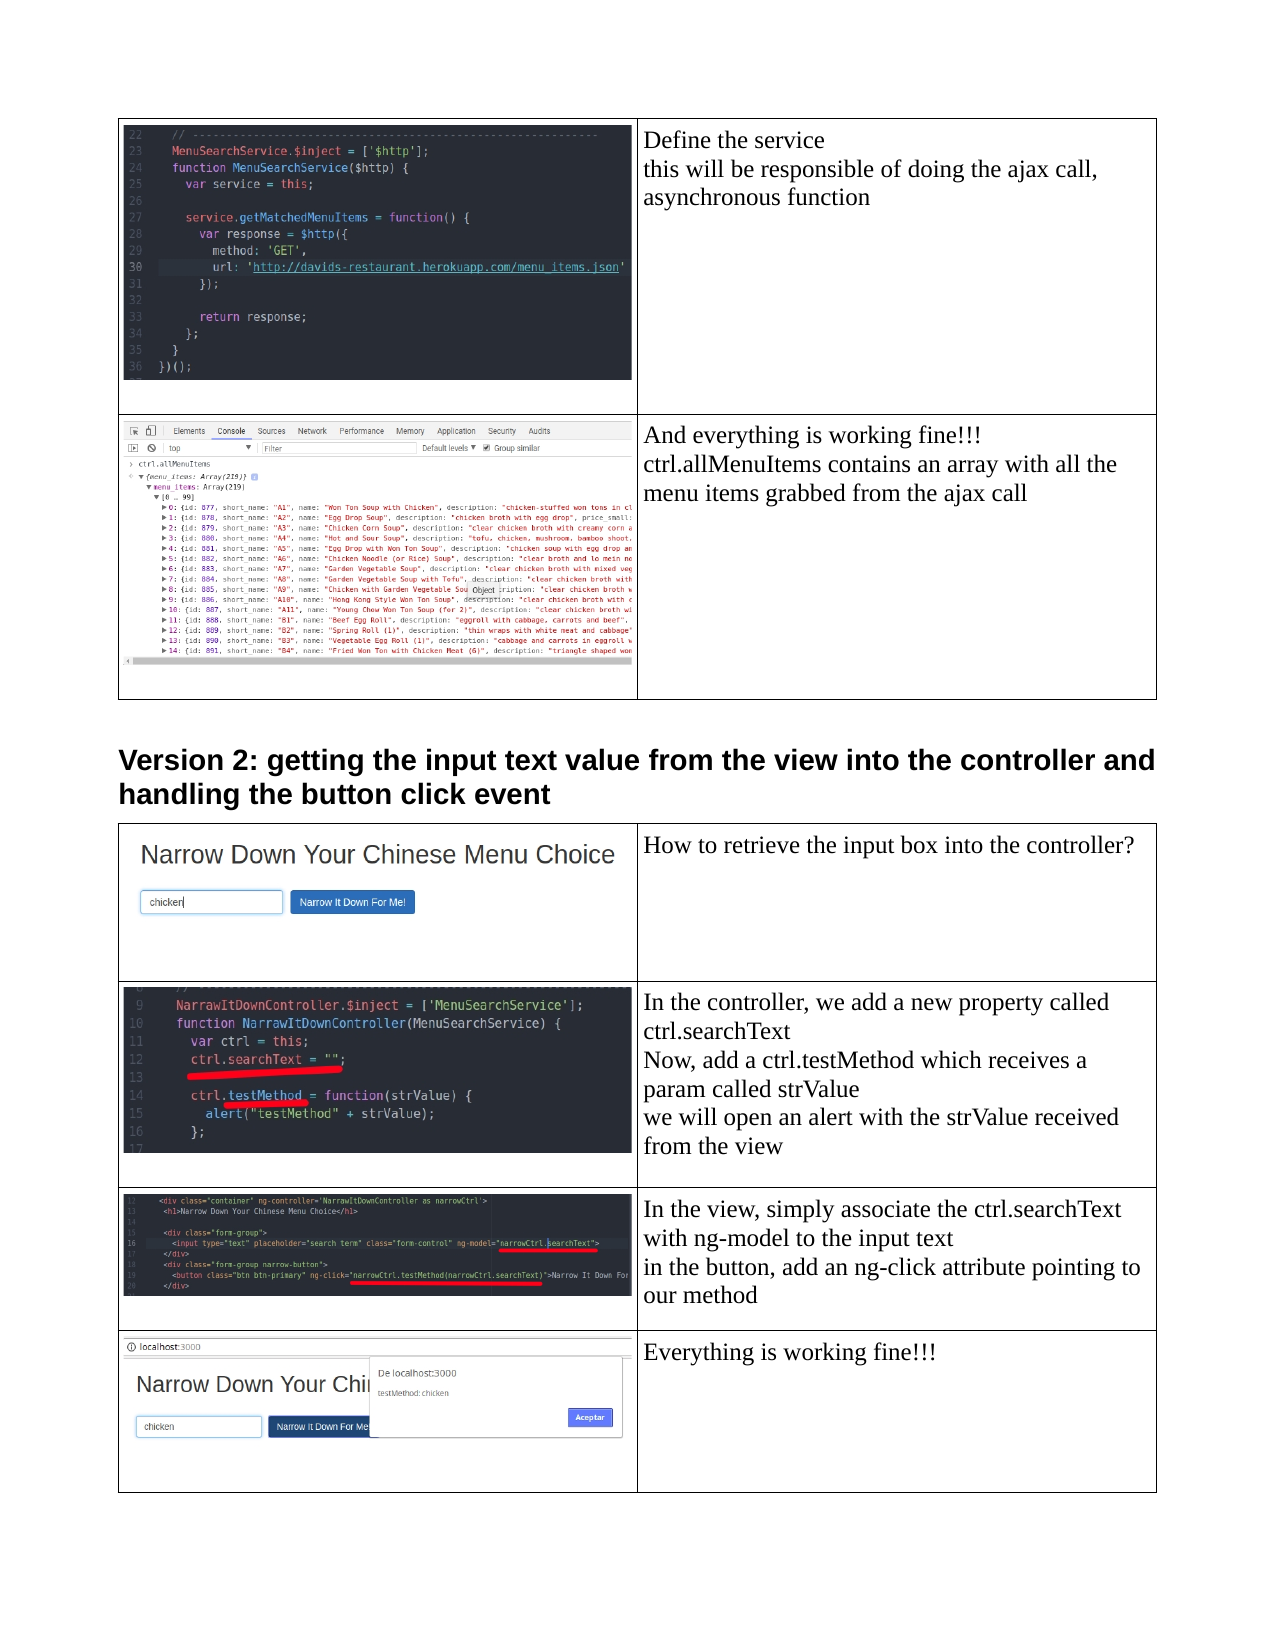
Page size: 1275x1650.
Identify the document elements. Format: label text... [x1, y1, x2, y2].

picture [123, 420, 632, 665]
table_cell And everything is working fine!!! ctrl.allMenuItems contains an array with all the menu items grabbed from the ajax call [638, 415, 1156, 699]
table_cell Define the service this will be responsible of doing the ajax call, asynchronous function [638, 119, 1156, 414]
table_cell In the view, simply associate the ctrl.searchText with ng-model to the input text in the button, add an ng-click attribute pointing to our method [638, 1188, 1156, 1330]
picture [123, 987, 632, 1153]
table_cell [119, 1331, 637, 1492]
picture [123, 830, 632, 947]
table_cell [119, 415, 637, 699]
table_cell [119, 1188, 637, 1330]
picture [123, 125, 632, 380]
table_cell In the controller, we add a new property called ctrl.searchText Now, add a ctrl.testMethod which receives a param called strValue we will open an alert with the strValue received from the view [638, 982, 1156, 1187]
table_cell Everything is working fine!!! [638, 1331, 1156, 1492]
table_cell [119, 119, 637, 414]
subtitle Version 2: getting the input text value from the view into the controller and handling the button click event [118, 743, 1157, 811]
table_header How to retrieve the input box into the controller? [638, 824, 1156, 981]
table_header [119, 824, 637, 981]
picture [123, 1194, 632, 1296]
picture [123, 1336, 632, 1458]
table_cell [119, 982, 637, 1187]
